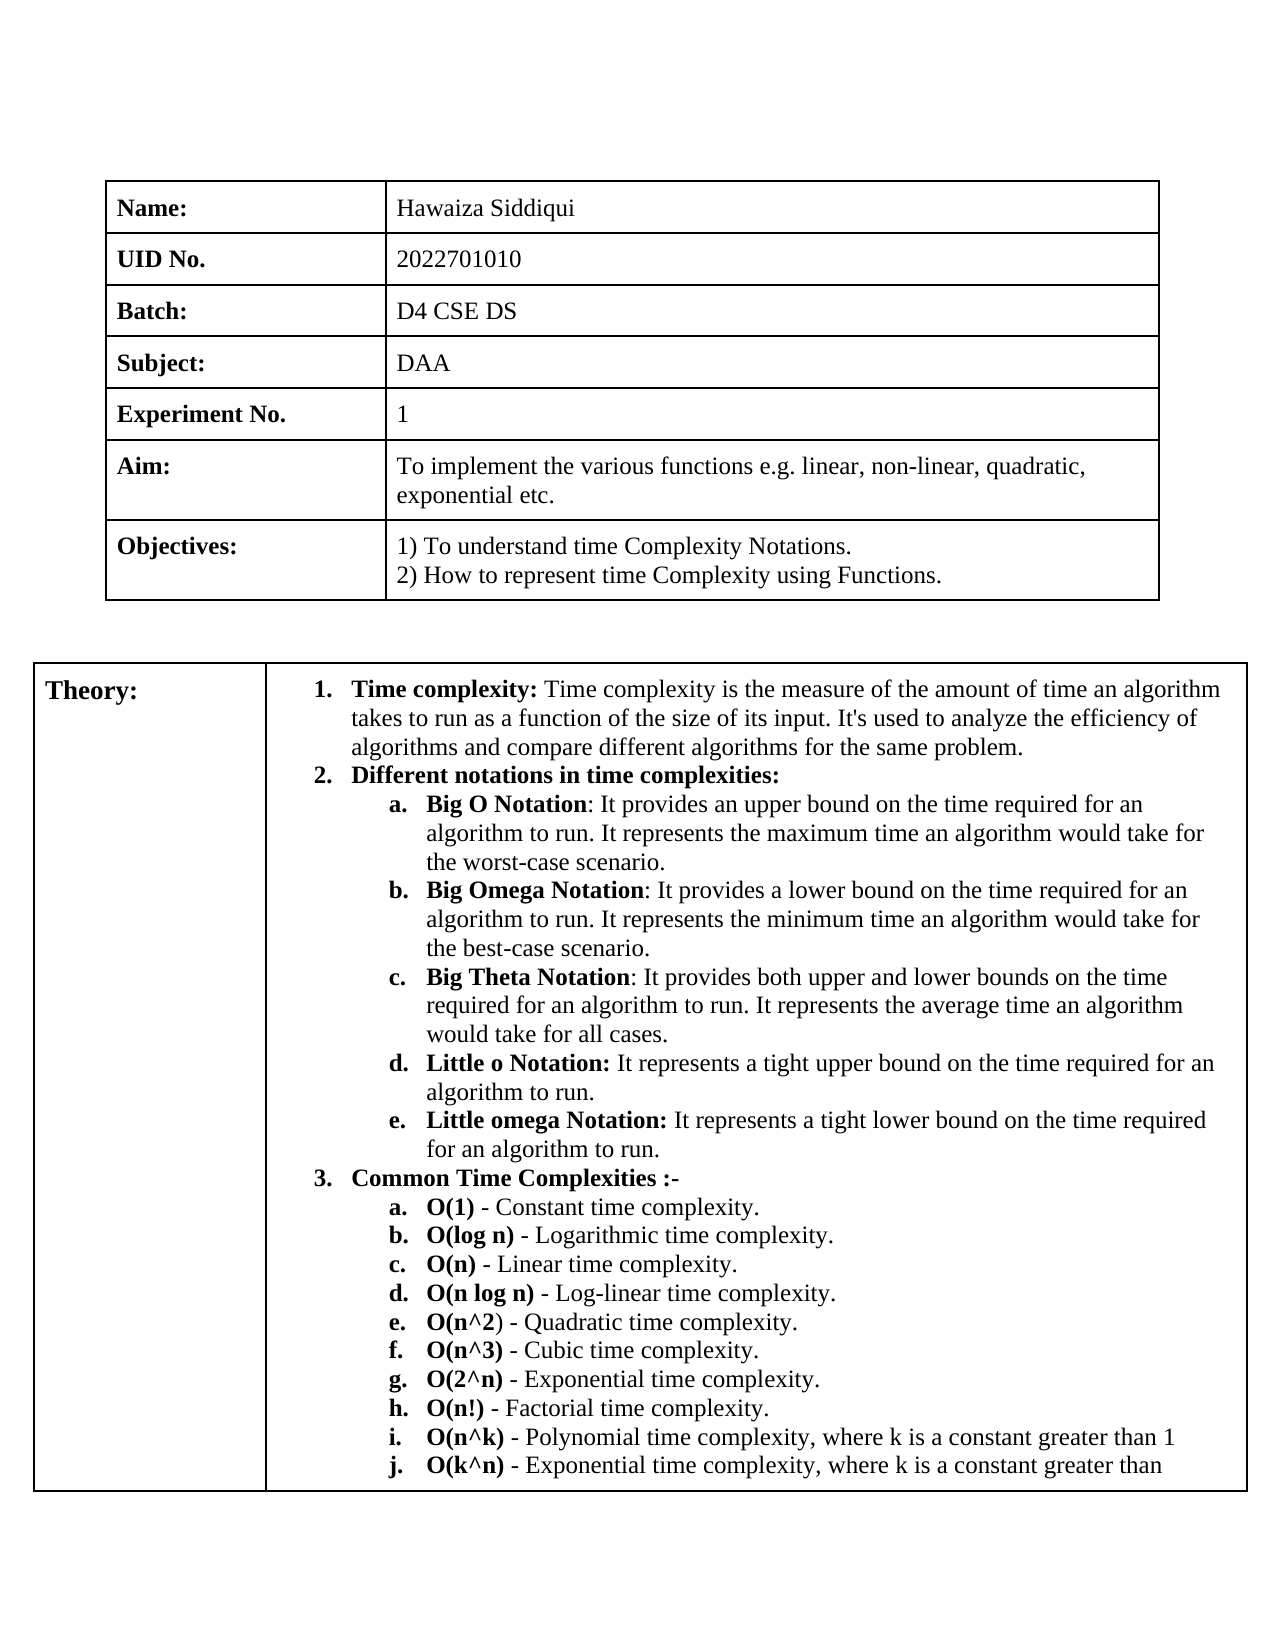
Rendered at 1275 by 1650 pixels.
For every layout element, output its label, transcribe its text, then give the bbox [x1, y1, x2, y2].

table_cell 1 [387, 389, 1158, 438]
table_cell Aim: [107, 441, 385, 519]
table_cell To implement the various functions e.g. linear, non-linear, quadratic, exponential etc. [387, 441, 1158, 519]
table_cell 2022701010 [387, 234, 1158, 283]
table_cell Objectives: [107, 521, 385, 599]
table_cell DAA [387, 337, 1158, 387]
table_header Name: [107, 182, 385, 232]
table_cell D4 CSE DS [387, 286, 1158, 335]
table_cell Batch: [107, 286, 385, 335]
table_header Hawaiza Siddiqui [387, 182, 1158, 232]
table_header Time complexity: Time complexity is the measure of the amount of time an algorithm takes to run as a function of the size of its input. It's used to analyze the efficiency of algorithms and compare different algorithms for the same problem. Different notations in time complexities: Big O Notation: It provides an upper bound on the time required for an algorithm to run. It represents the maximum time an algorithm would take for the worst-case scenario. Big Omega Notation: It provides a lower bound on the time required for an algorithm to run. It represents the minimum time an algorithm would take for the best-case scenario. Big Theta Notation: It provides both upper and lower bounds on the time required for an algorithm to run. It represents the average time an algorithm would take for all cases. Little o Notation: It represents a tight upper bound on the time required for an algorithm to run. Little omega Notation: It represents a tight lower bound on the time required for an algorithm to run. Common Time Complexities :- O(1) - Constant time complexity. O(log n) - Logarithmic time complexity. O(n) - Linear time complexity. O(n log n) - Log-linear time complexity. O(n^2) - Quadratic time complexity. O(n^3) - Cubic time complexity. O(2^n) - Exponential time complexity. O(n!) - Factorial time complexity. O(n^k) - Polynomial time complexity, where k is a constant greater than 1 O(k^n) - Exponential time complexity, where k is a constant greater than [267, 664, 1246, 1490]
table_cell Experiment No. [107, 389, 385, 438]
table_cell 1) To understand time Complexity Notations. 2) How to represent time Complexity using Functions. [387, 521, 1158, 599]
table_header Theory: [35, 664, 265, 1490]
table_cell UID No. [107, 234, 385, 283]
table_cell Subject: [107, 337, 385, 387]
